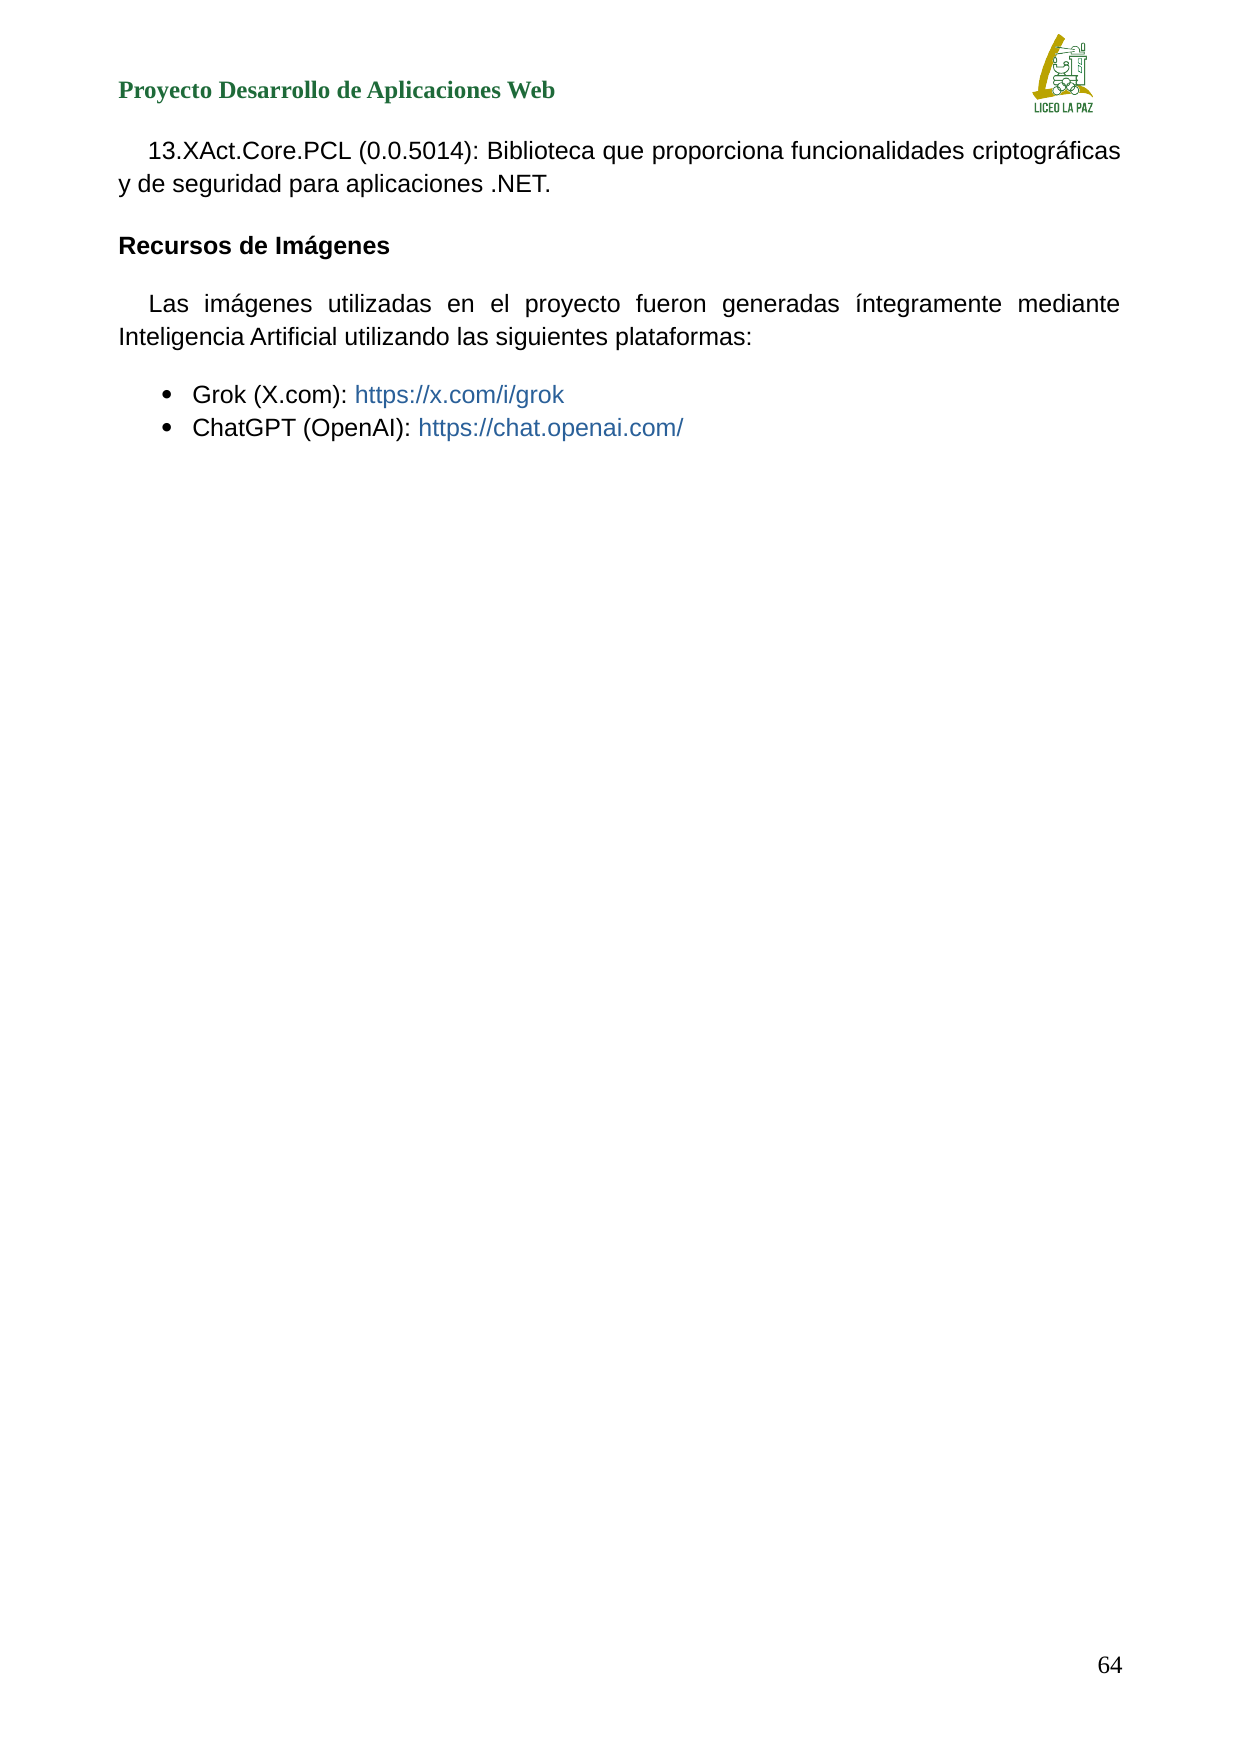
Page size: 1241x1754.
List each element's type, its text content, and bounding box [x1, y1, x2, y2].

list Grok (X.com): https://x.com/i/grok [162, 380, 1122, 409]
list ChatGPT (OpenAI): https://chat.openai.com/ [162, 413, 1122, 442]
picture [1025, 26, 1100, 121]
text Las imágenes utilizadas en el proyecto fueron generadas íntegramente mediante Inteligencia Artificial utilizando las siguientes plataformas: [118, 289, 1122, 351]
subtitle Recursos de Imágenes [118, 231, 1122, 260]
text 13.XAct.Core.PCL (0.0.5014): Biblioteca que proporciona funcionalidades criptográficas y de seguridad para aplicaciones .NET. [118, 136, 1122, 198]
